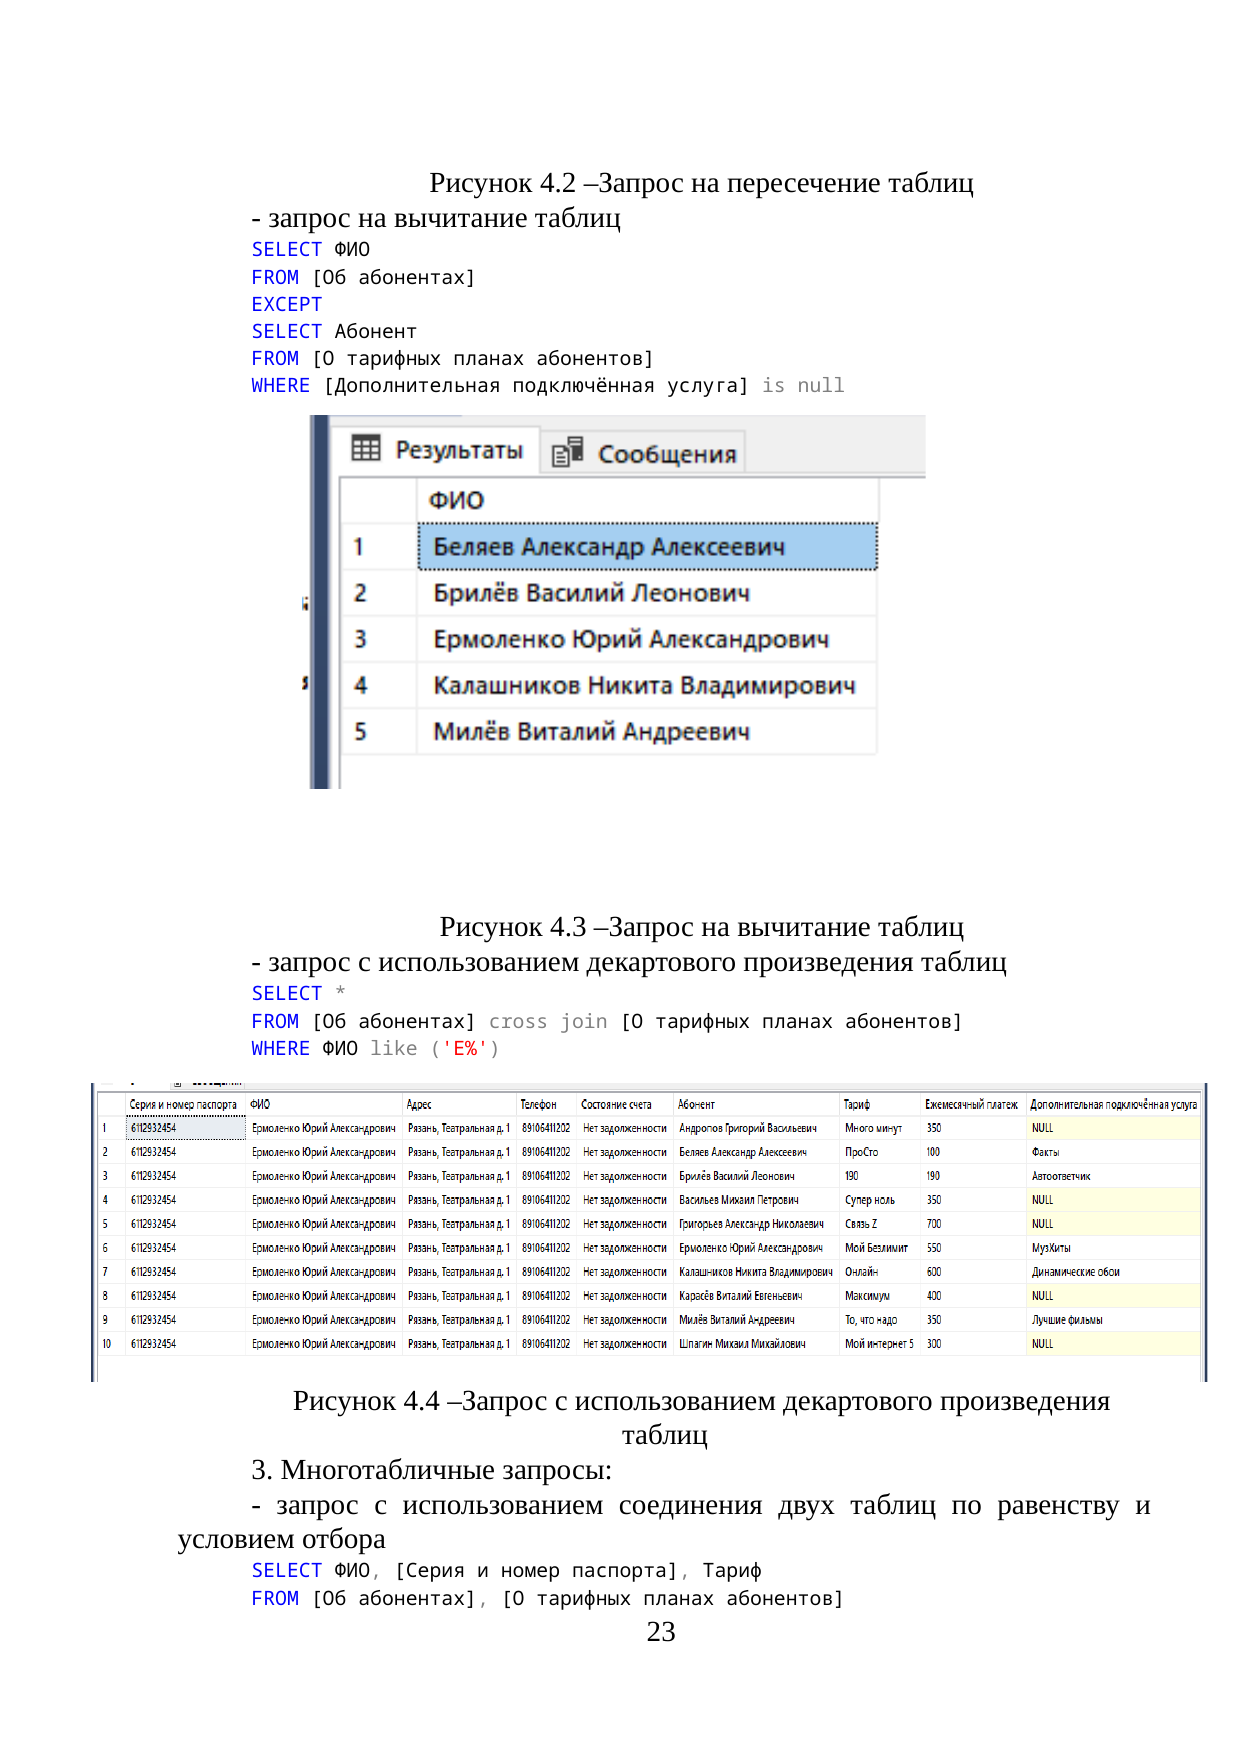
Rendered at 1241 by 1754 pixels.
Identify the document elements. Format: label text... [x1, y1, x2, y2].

text FROM [О тарифных планах абонентов] [177, 344, 1152, 371]
text - запрос на вычитание таблиц [177, 200, 1152, 233]
text SELECT ФИО [177, 235, 1152, 262]
text SELECT ФИО, [Серия и номер паспорта], Тариф [177, 1557, 1152, 1583]
picture [302, 473, 442, 789]
text - запрос с использованием соединения двух таблиц по равенству и условием отбора [177, 1487, 1152, 1555]
text 3. Многотабличные запросы: [177, 1452, 1152, 1486]
text [177, 1062, 1152, 1263]
text WHERE ФИО like ('Е%') [177, 1034, 1152, 1061]
text Рисунок 4.3 –Запрос на вычитание таблиц [177, 909, 1152, 942]
text - запрос с использованием декартового произведения таблиц [177, 944, 1152, 977]
text Рисунок 4.2 –Запрос на пересечение таблиц [177, 165, 1152, 198]
picture [91, 1263, 1208, 1382]
text Рисунок 4.4 –Запрос с использованием декартового произведения таблиц [177, 1382, 1152, 1451]
text EXCEPT [177, 290, 1152, 317]
text FROM [Об абонентах] [177, 263, 1152, 290]
text WHERE [Дополнительная подключённая услуга] is null [177, 371, 1152, 398]
text FROM [Об абонентах] cross join [О тарифных планах абонентов] [177, 1007, 1152, 1034]
text SELECT Абонент [177, 317, 1152, 344]
text SELECT * [177, 979, 1152, 1006]
text FROM [Об абонентах], [О тарифных планах абонентов] [177, 1585, 1152, 1612]
